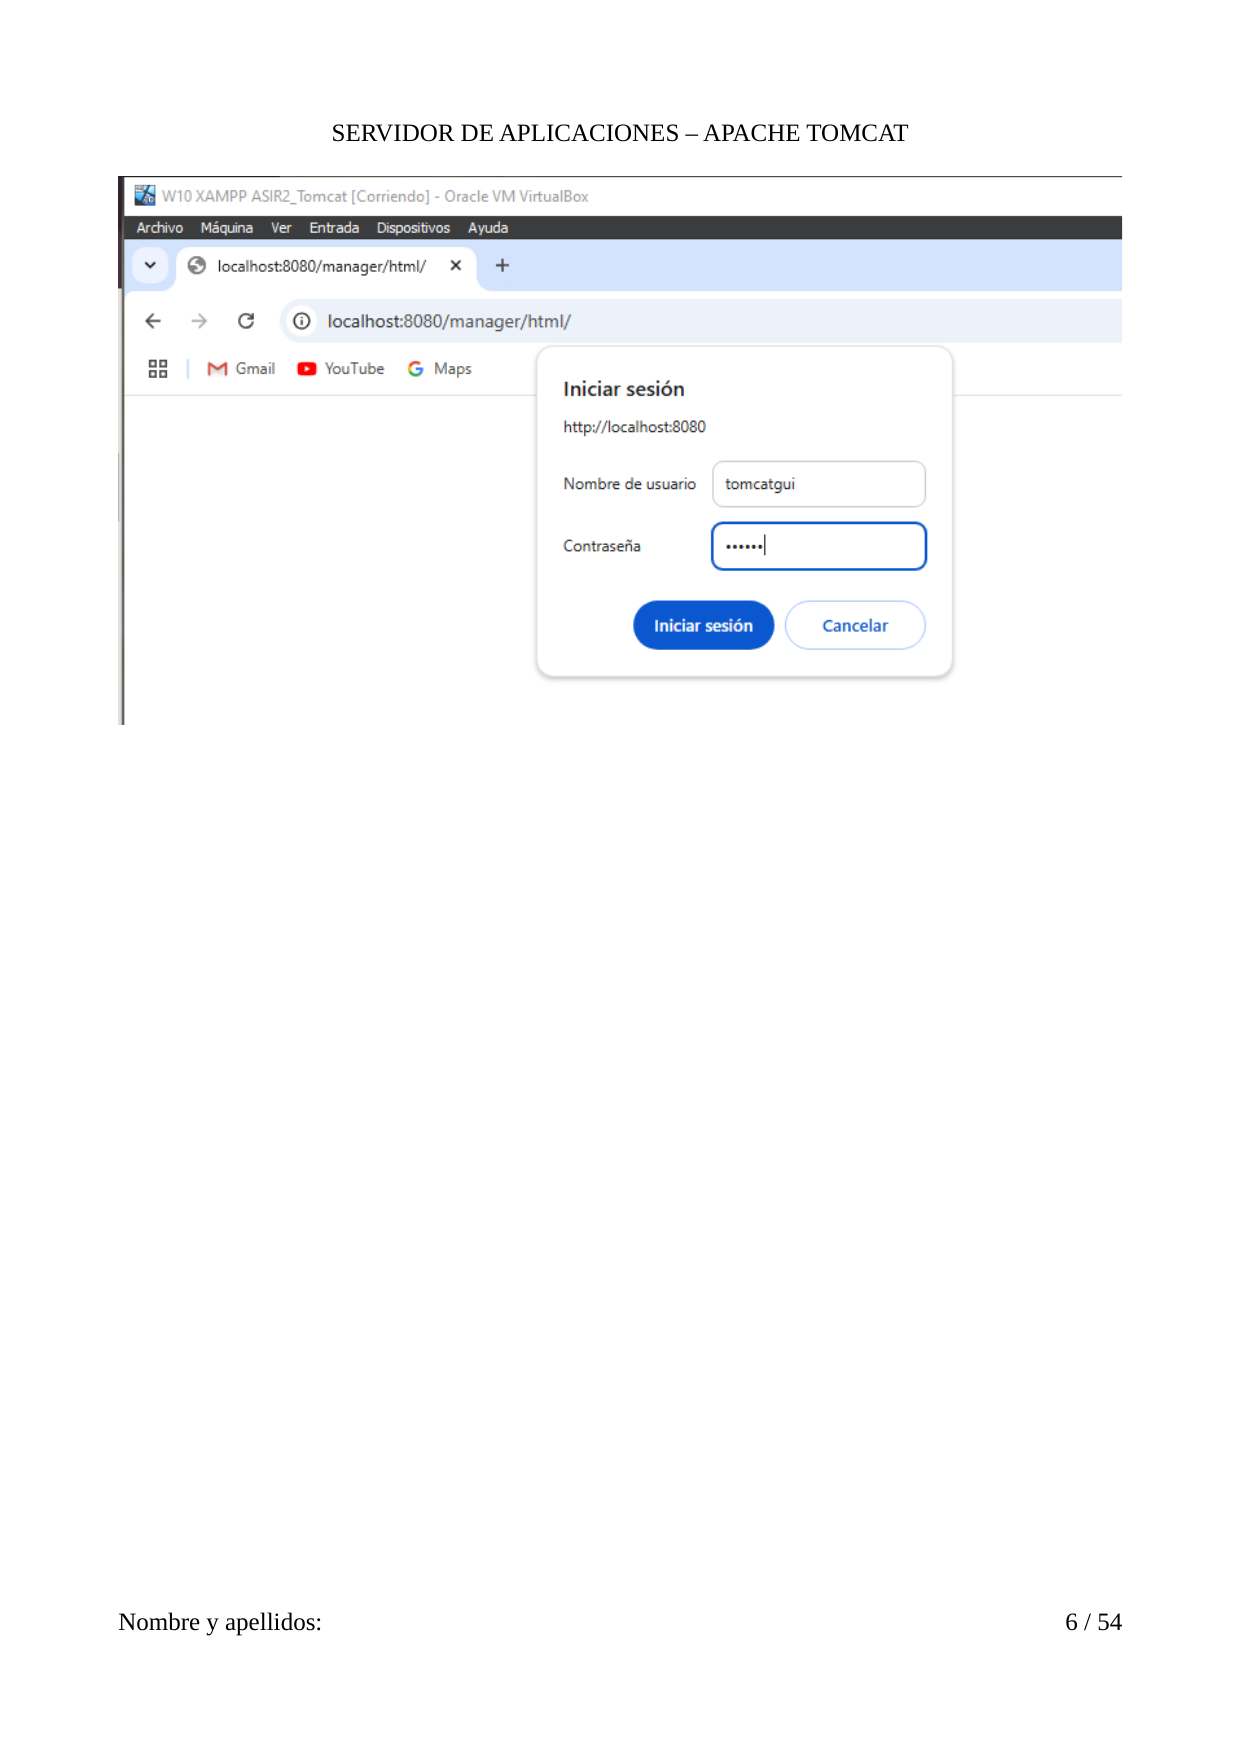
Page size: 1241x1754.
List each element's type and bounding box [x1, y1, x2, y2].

picture [118, 176, 1123, 725]
